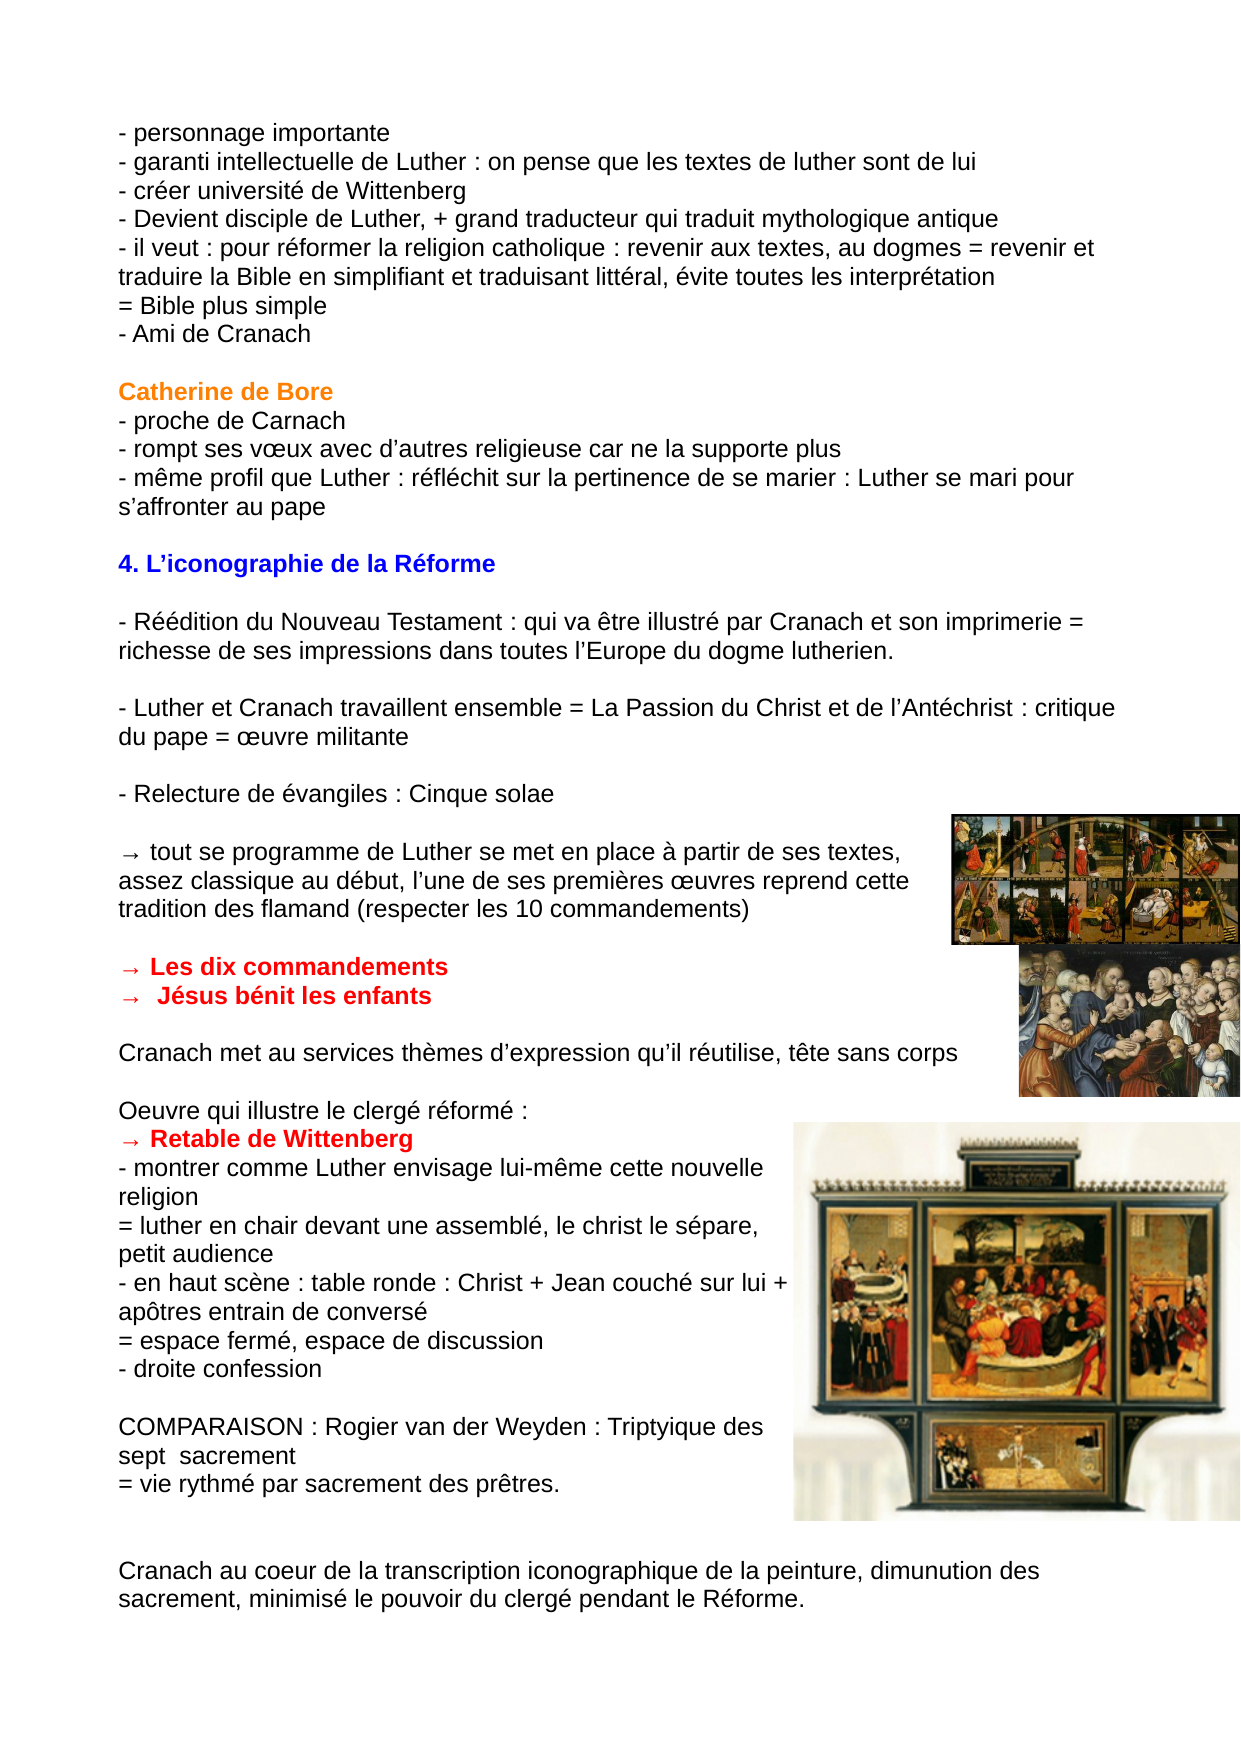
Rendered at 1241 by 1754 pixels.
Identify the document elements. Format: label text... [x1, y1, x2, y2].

text - montrer comme Luther envisage lui-même cette nouvelle religion [118, 1153, 793, 1211]
text - Luther et Cranach travaillent ensemble = La Passion du Christ et de l’Antéchrist : critique du pape = œuvre militante [118, 693, 1122, 751]
text = luther en chair devant une assemblé, le christ le sépare, petit audience [118, 1211, 793, 1268]
text - Devient disciple de Luther, + grand traducteur qui traduit mythologique antique [118, 204, 1122, 233]
text - personnage importante [118, 118, 1122, 147]
text - garanti intellectuelle de Luther : on pense que les textes de luther sont de lui [118, 147, 1122, 176]
picture [951, 814, 1241, 1097]
text - Réédition du Nouveau Testament : qui va être illustré par Cranach et son imprimerie = richesse de ses impressions dans toutes l’Europe du dogme lutherien. [118, 607, 1122, 664]
text → Jésus bénit les enfants [118, 981, 1018, 1009]
text → Retable de Wittenberg [118, 1124, 793, 1153]
text Cranach au coeur de la transcription iconographique de la peinture, dimunution des sacrement, minimisé le pouvoir du clergé pendant le Réforme. [118, 1556, 1122, 1613]
text - même profil que Luther : réfléchit sur la pertinence de se marier : Luther se mari pour s’affronter au pape [118, 463, 1122, 521]
text → Les dix commandements [118, 952, 1018, 981]
text 4. L’iconographie de la Réforme [118, 549, 1122, 578]
text → tout se programme de Luther se met en place à partir de ses textes, assez classique au début, l’une de ses premières œuvres reprend cette tradition des flamand (respecter les 10 commandements) [118, 837, 951, 923]
text Oeuvre qui illustre le clergé réformé : [118, 1096, 1122, 1124]
text - rompt ses vœux avec d’autres religieuse car ne la supporte plus [118, 434, 1122, 463]
text - créer université de Wittenberg [118, 176, 1122, 204]
text - en haut scène : table ronde : Christ + Jean couché sur lui + apôtres entrain de conversé [118, 1268, 793, 1326]
text - Ami de Cranach [118, 319, 1122, 348]
text - il veut : pour réformer la religion catholique : revenir aux textes, au dogmes = revenir et traduire la Bible en simplifiant et traduisant littéral, évite toutes les interprétation [118, 233, 1122, 291]
text Catherine de Bore [118, 377, 1122, 406]
text = vie rythmé par sacrement des prêtres. [118, 1469, 793, 1498]
picture [793, 1122, 1241, 1521]
text - Relecture de évangiles : Cinque solae [118, 779, 1122, 808]
text Cranach met au services thèmes d’expression qu’il réutilise, tête sans corps [118, 1038, 1018, 1067]
text COMPARAISON : Rogier van der Weyden : Triptyique des sept sacrement [118, 1412, 793, 1469]
text = espace fermé, espace de discussion [118, 1326, 793, 1354]
text - proche de Carnach [118, 406, 1122, 434]
text - droite confession [118, 1354, 793, 1383]
text = Bible plus simple [118, 291, 1122, 319]
